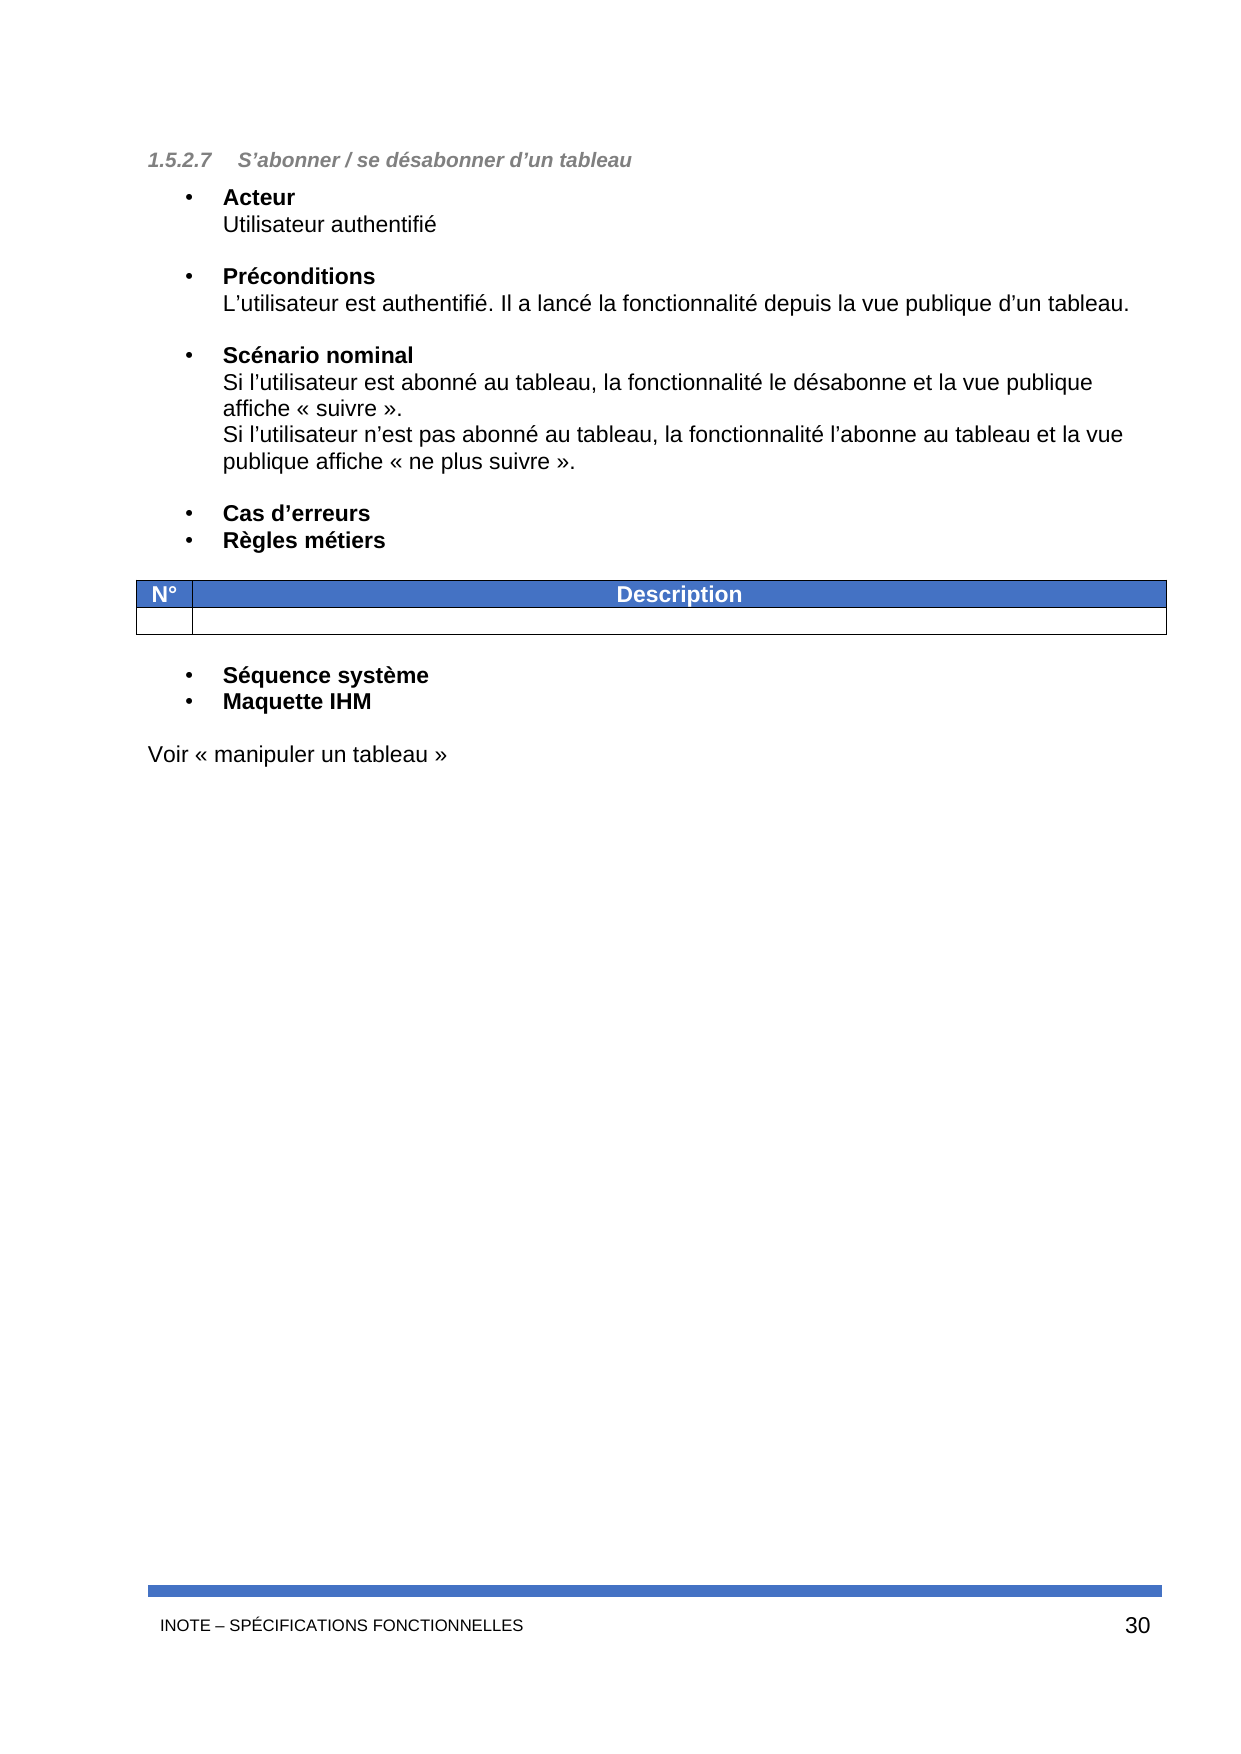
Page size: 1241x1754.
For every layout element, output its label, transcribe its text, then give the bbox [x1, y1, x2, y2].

list Séquence système [185, 662, 1162, 688]
list Si l’utilisateur n’est pas abonné au tableau, la fonctionnalité l’abonne au tableau et la vue publique affiche « ne plus suivre ». [185, 421, 1162, 474]
list Scénario nominal [185, 342, 1162, 369]
list Acteur [185, 184, 1162, 211]
table_header Description [193, 581, 1166, 607]
list Utilisateur authentifié [185, 211, 1162, 237]
table_header N° [137, 581, 192, 607]
list L’utilisateur est authentifié. Il a lancé la fonctionnalité depuis la vue publique d’un tableau. [185, 289, 1162, 316]
list Maquette IHM [185, 688, 1162, 714]
table_cell [137, 608, 192, 634]
list Si l’utilisateur est abonné au tableau, la fonctionnalité le désabonne et la vue publique affiche « suivre ». [185, 369, 1162, 421]
list Règles métiers [185, 527, 1162, 553]
text Voir « manipuler un tableau » [148, 741, 1162, 767]
list Cas d’erreurs [185, 500, 1162, 527]
table_cell [193, 608, 1166, 634]
list Préconditions [185, 263, 1162, 289]
subtitle S’abonner / se désabonner d’un tableau [148, 148, 1162, 172]
